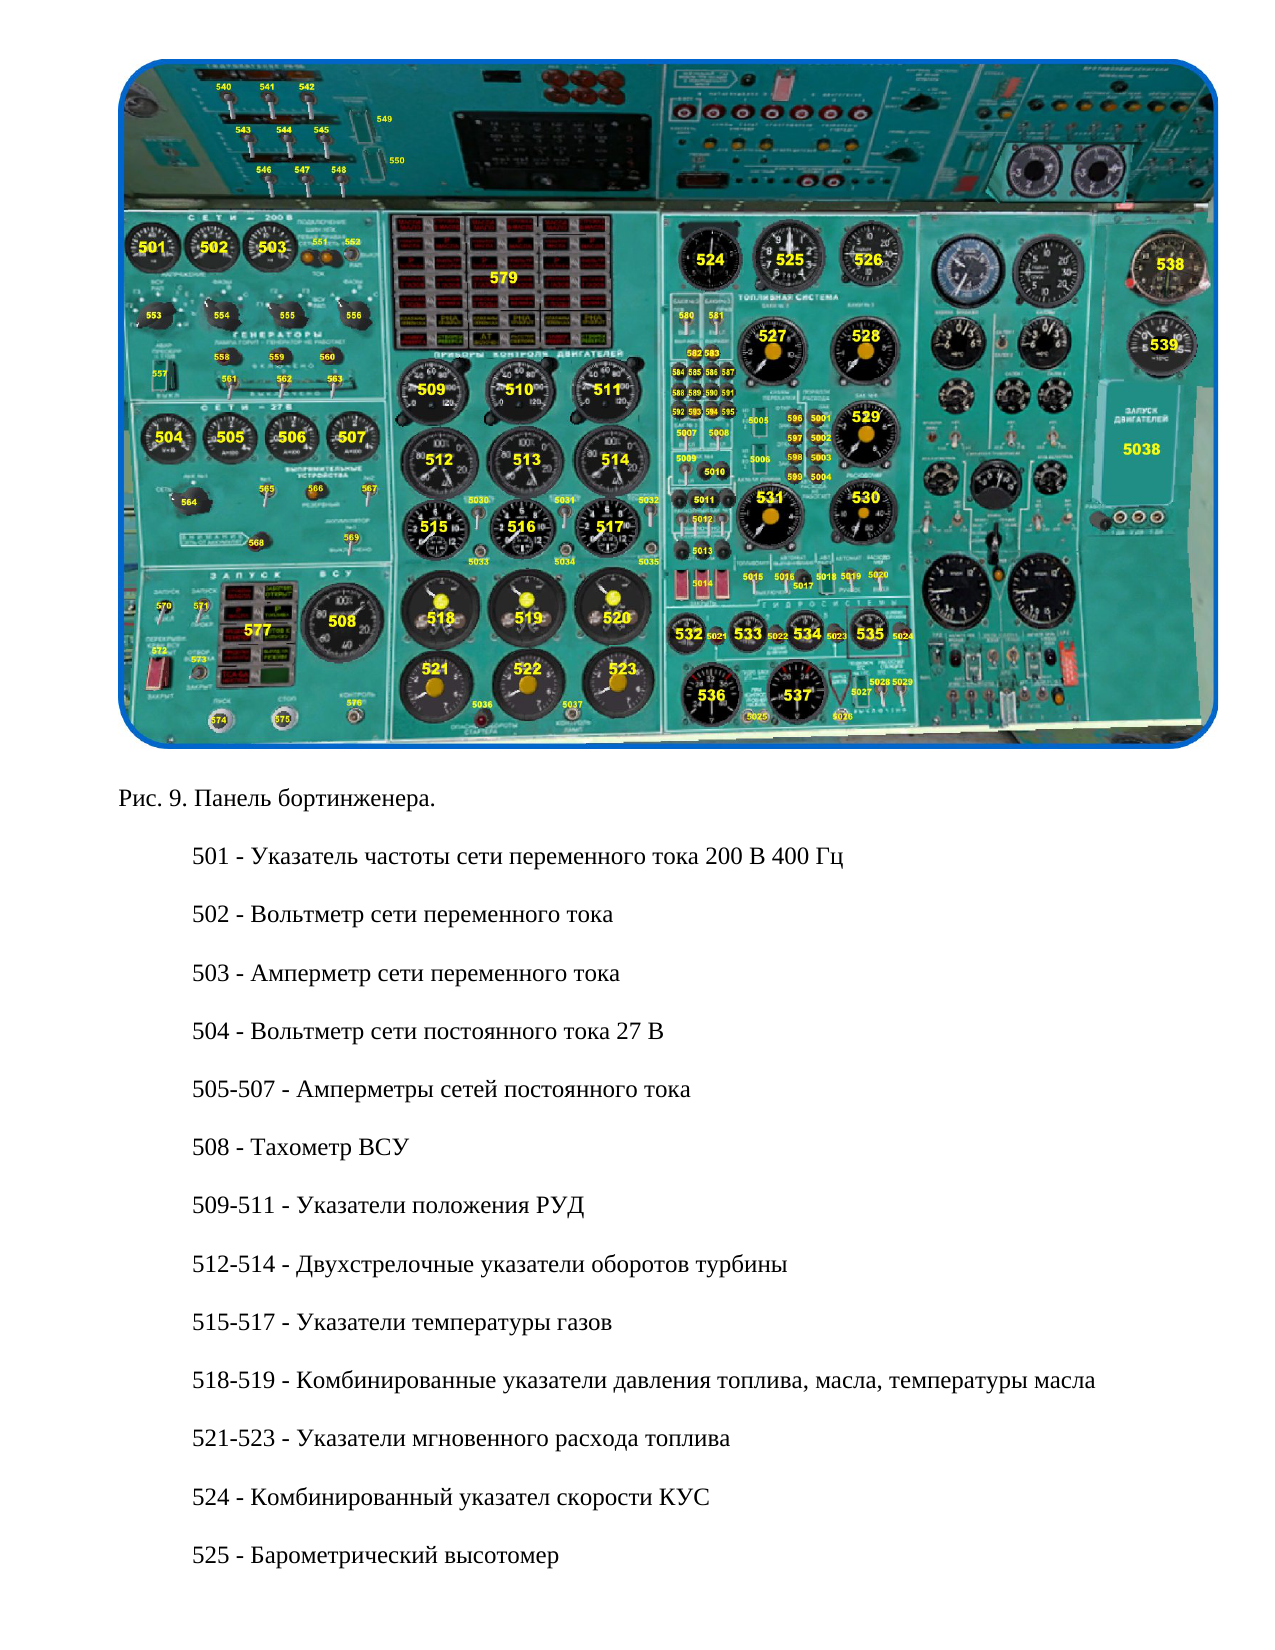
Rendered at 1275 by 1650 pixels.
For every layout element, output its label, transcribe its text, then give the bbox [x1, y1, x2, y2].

list 512-514 - Двухстрелочные указатели оборотов турбины [162, 1249, 1216, 1278]
text Рис. 9. Панель бортинженера. [118, 783, 1216, 812]
list 518-519 - Комбинированные указатели давления топлива, масла, температуры масла [162, 1365, 1216, 1394]
picture [118, 59, 1219, 749]
list 502 - Вольтметр сети переменного тока [162, 899, 1216, 928]
list 505-507 - Амперметры сетей постоянного тока [162, 1074, 1216, 1103]
list 509-511 - Указатели положения РУД [162, 1191, 1216, 1219]
list 521-523 - Указатели мгновенного расхода топлива [162, 1423, 1216, 1452]
list 524 - Комбинированный указател скорости КУС [162, 1482, 1216, 1511]
list 503 - Амперметр сети переменного тока [162, 958, 1216, 986]
list 504 - Вольтметр сети постоянного тока 27 В [162, 1016, 1216, 1045]
list 508 - Тахометр ВСУ [162, 1132, 1216, 1161]
list 525 - Барометрический высотомер [162, 1540, 1216, 1569]
list 501 - Указатель частоты сети переменного тока 200 В 400 Гц [162, 841, 1216, 870]
list 515-517 - Указатели температуры газов [162, 1307, 1216, 1336]
